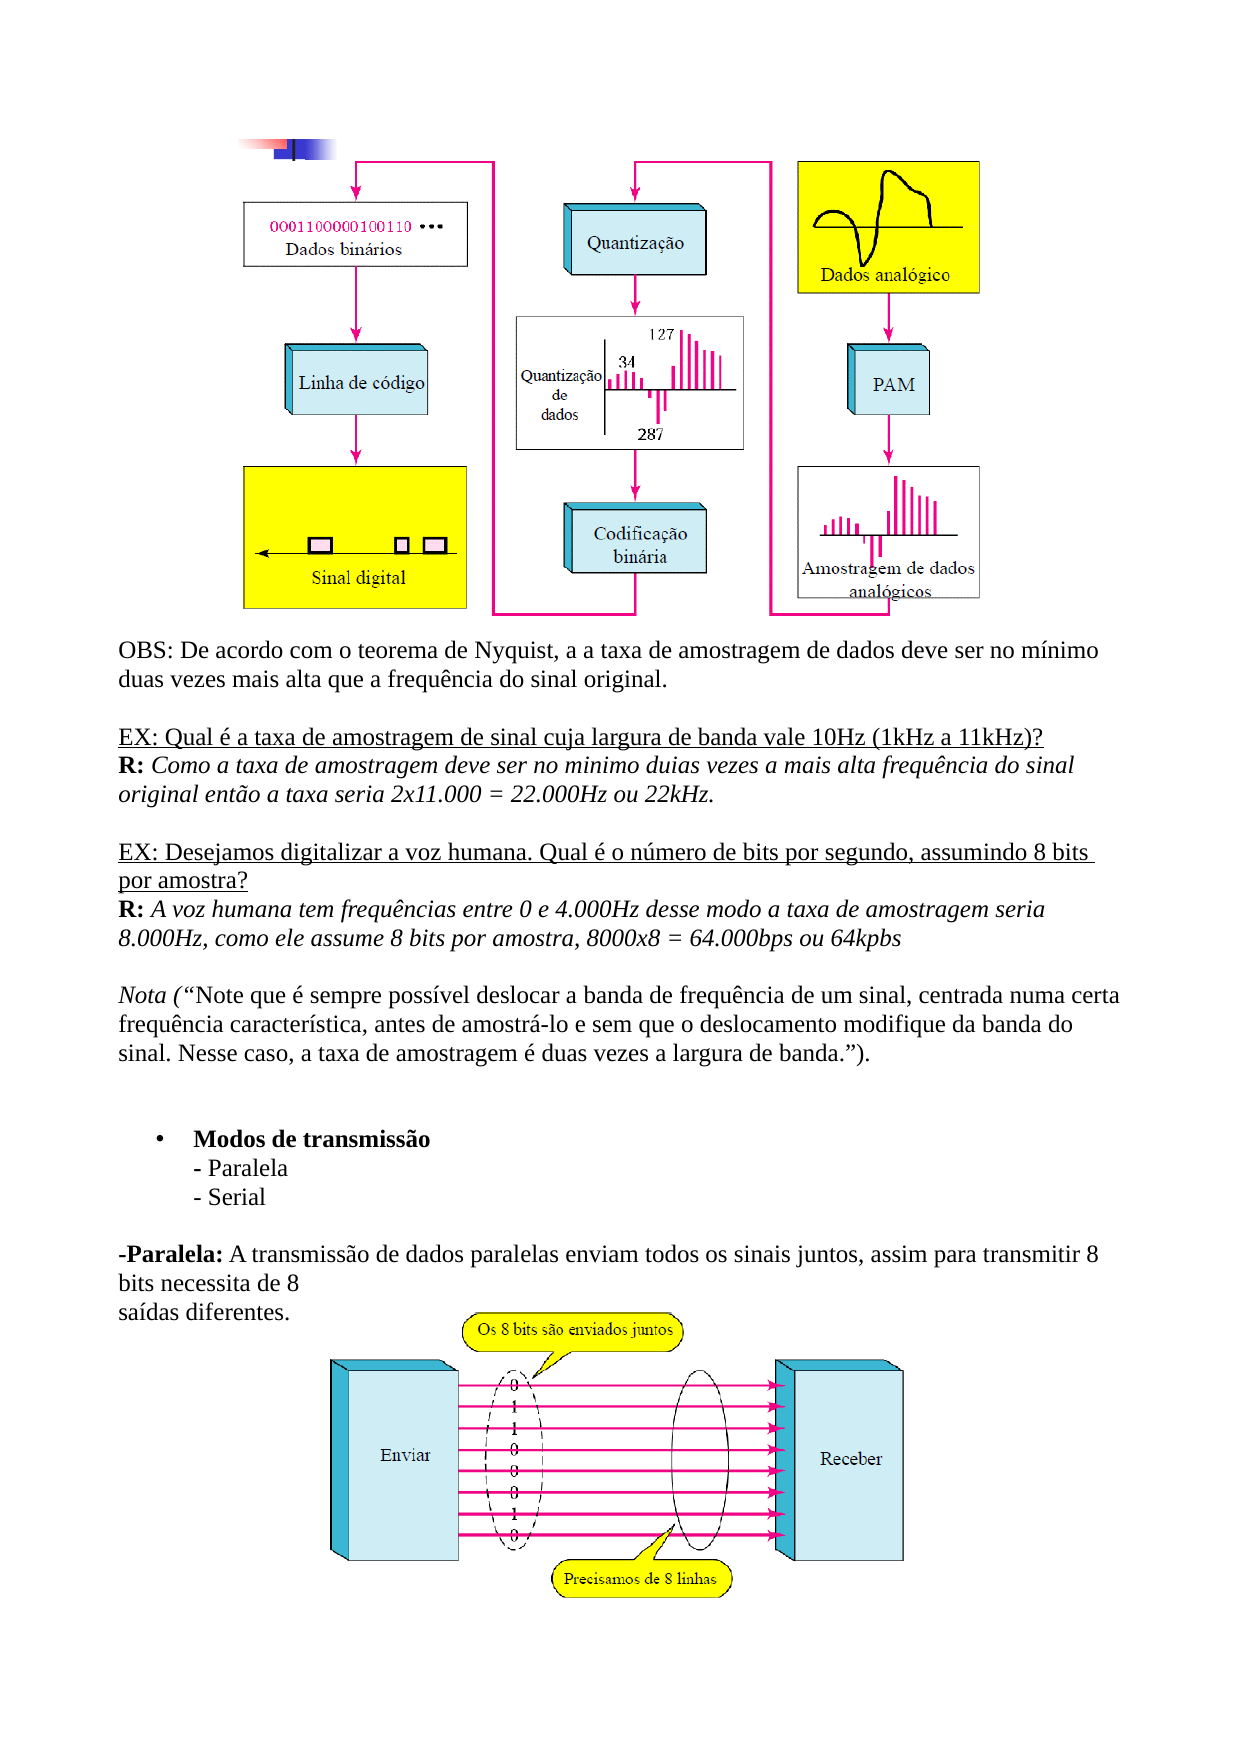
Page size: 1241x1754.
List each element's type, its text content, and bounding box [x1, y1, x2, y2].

text EX: Qual é a taxa de amostragem de sinal cuja largura de banda vale 10Hz (1kHz a 11kHz)? [118, 722, 1122, 751]
text -Paralela: A transmissão de dados paralelas enviam todos os sinais juntos, assim para transmitir 8 bits necessita de 8 saídas diferentes. [118, 1239, 1122, 1326]
picture [234, 139, 1006, 625]
text EX: Desejamos digitalizar a voz humana. Qual é o número de bits por segundo, assumindo 8 bits por amostra? [118, 837, 1122, 894]
picture [300, 1289, 947, 1630]
list Modos de transmissão [156, 1124, 1122, 1153]
text OBS: De acordo com o teorema de Nyquist, a a taxa de amostragem de dados deve ser no mínimo duas vezes mais alta que a frequência do sinal original. [118, 636, 1122, 693]
text - Paralela [118, 1153, 1122, 1182]
text R: A voz humana tem frequências entre 0 e 4.000Hz desse modo a taxa de amostragem seria 8.000Hz, como ele assume 8 bits por amostra, 8000x8 = 64.000bps ou 64kpbs [118, 894, 1122, 952]
text R: Como a taxa de amostragem deve ser no minimo duias vezes a mais alta frequência do sinal original então a taxa seria 2x11.000 = 22.000Hz ou 22kHz. [118, 751, 1122, 808]
text Nota (“Note que é sempre possível deslocar a banda de frequência de um sinal, centrada numa certa frequência característica, antes de amostrá-lo e sem que o deslocamento modifique da banda do sinal. Nesse caso, a taxa de amostragem é duas vezes a largura de banda.”). [118, 981, 1122, 1067]
text - Serial [118, 1182, 1122, 1211]
